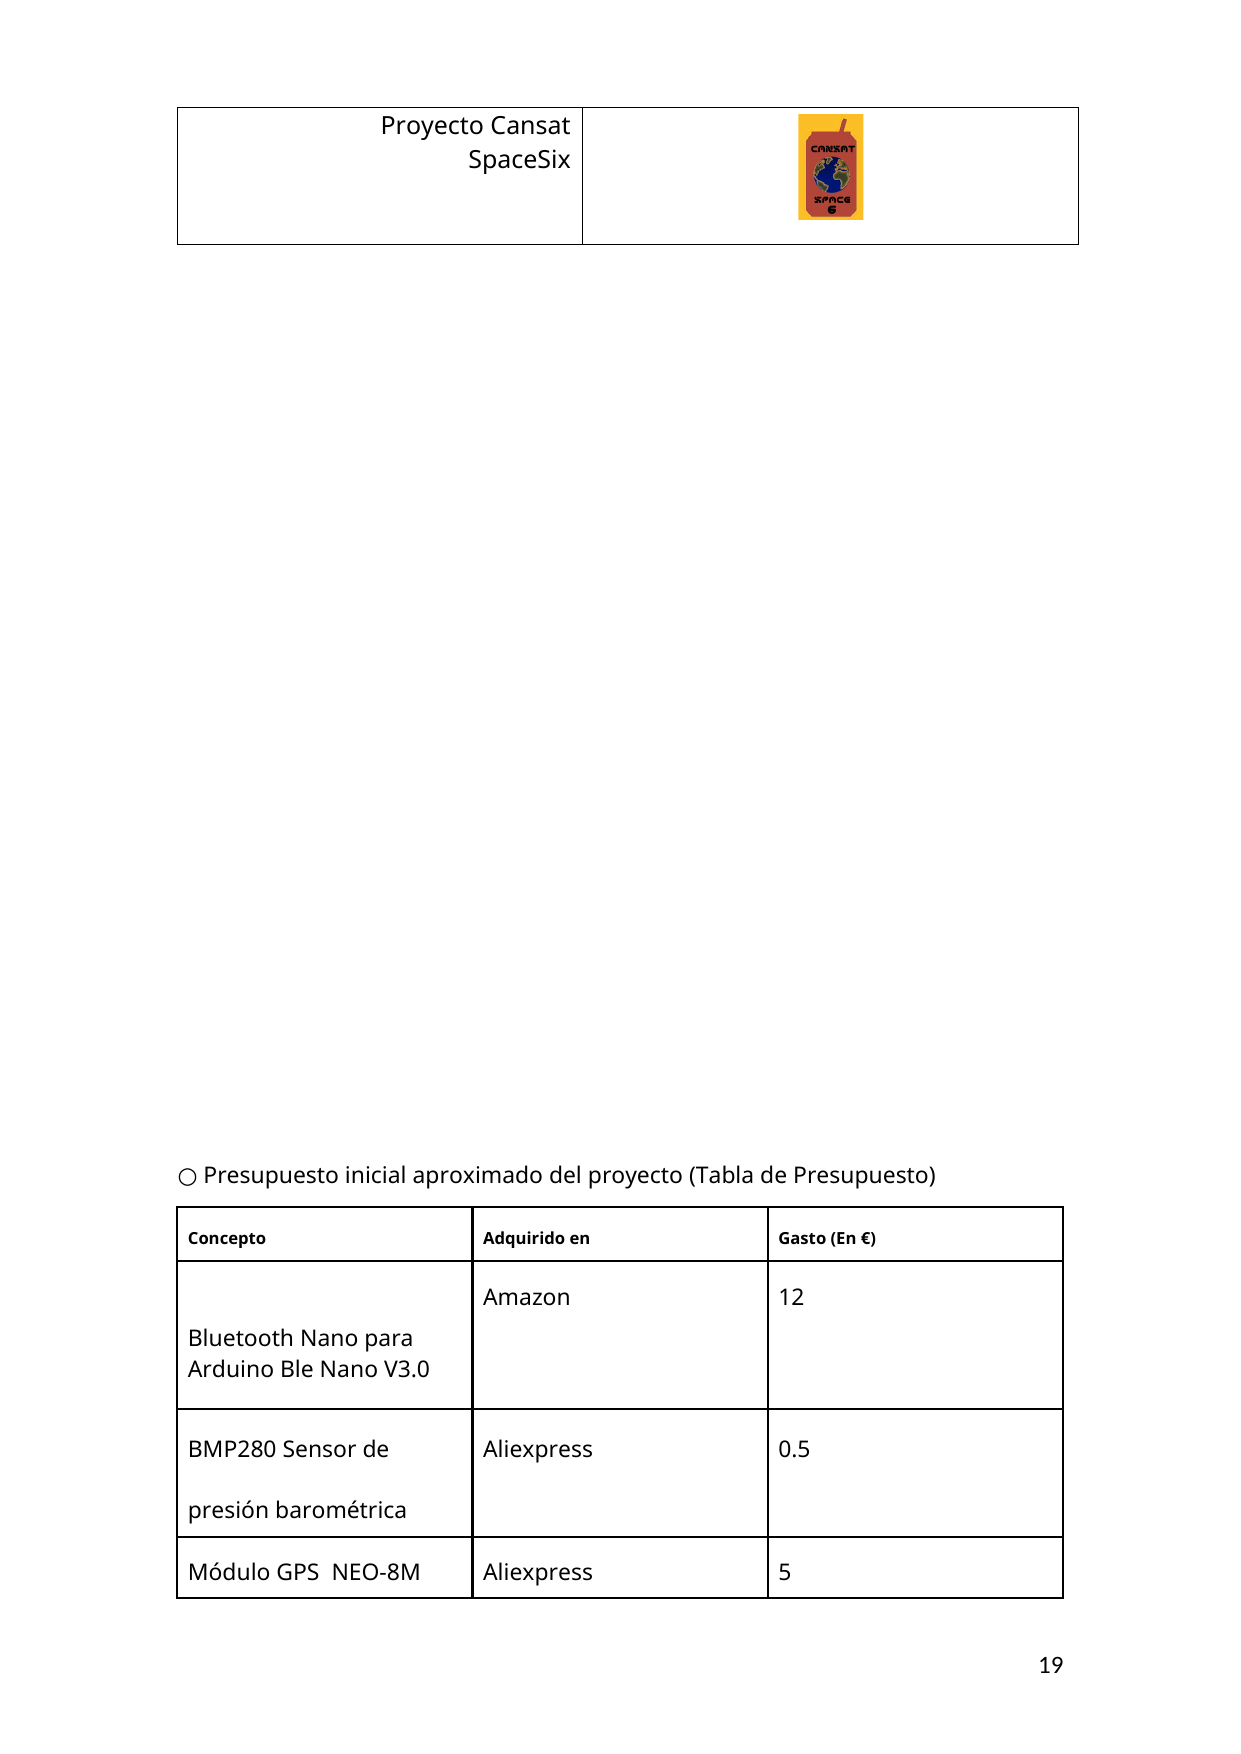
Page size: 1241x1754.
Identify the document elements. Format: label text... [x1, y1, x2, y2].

table_cell 5 [769, 1538, 1062, 1597]
table_header Gasto (En €) [769, 1208, 1062, 1259]
table_cell Aliexpress [474, 1410, 767, 1536]
table_cell 12 [769, 1262, 1062, 1407]
text ○ Presupuesto inicial aproximado del proyecto (Tabla de Presupuesto) [177, 1144, 1063, 1190]
table_header Adquirido en [474, 1208, 767, 1259]
picture [798, 114, 864, 220]
table_cell BMP280 Sensor de presión barométrica [178, 1410, 471, 1536]
table_cell Aliexpress [474, 1538, 767, 1597]
table_cell Amazon [474, 1262, 767, 1407]
table_header Concepto [178, 1208, 471, 1259]
table_cell Módulo GPS NEO-8M [178, 1538, 471, 1597]
table_cell 0.5 [769, 1410, 1062, 1536]
table_cell Bluetooth Nano para Arduino Ble Nano V3.0 [178, 1262, 471, 1407]
